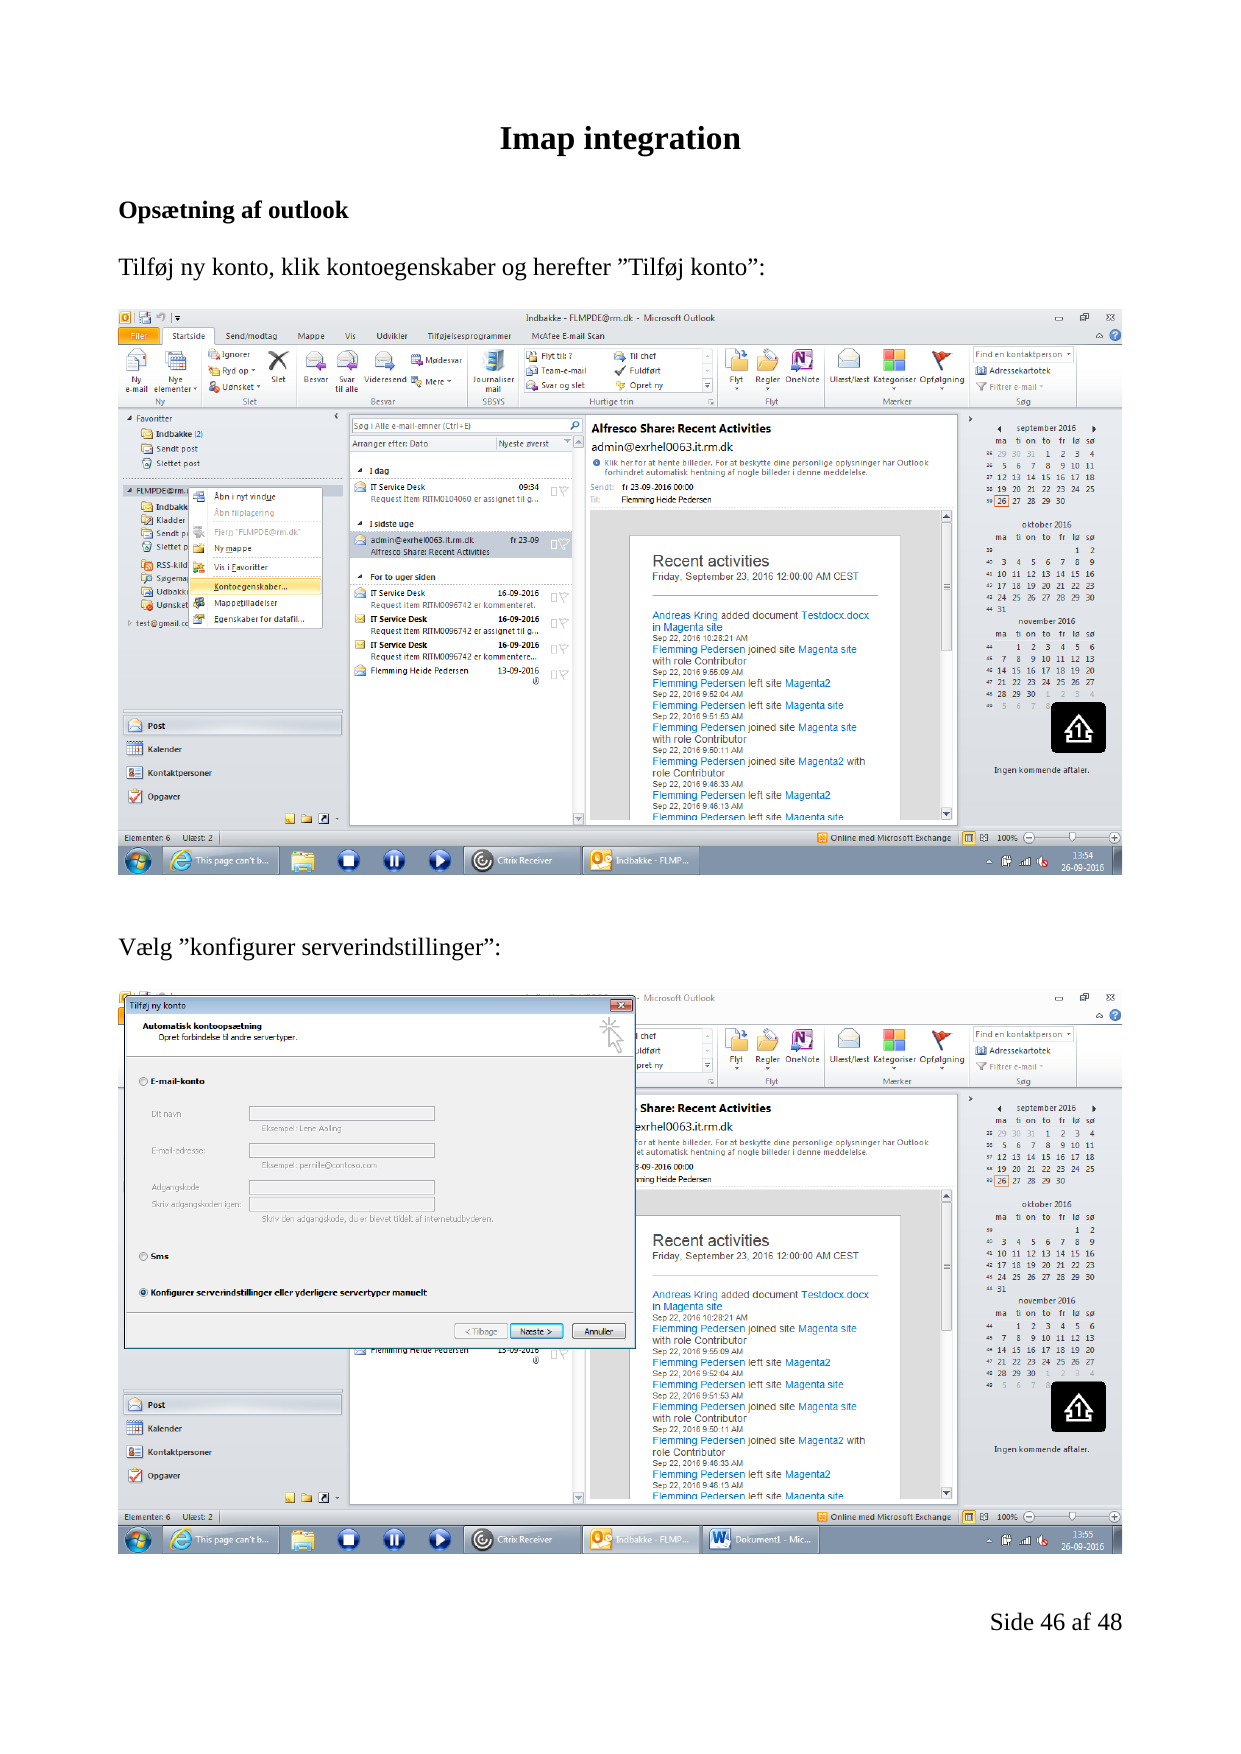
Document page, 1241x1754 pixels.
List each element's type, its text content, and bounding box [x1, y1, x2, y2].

subtitle Imap integration [118, 118, 1122, 156]
subtitle Opsætning af outlook [118, 195, 1122, 223]
text Tilføj ny konto, klik kontoegenskaber og herefter ”Tilføj konto”: [118, 252, 1122, 281]
picture [118, 989, 1123, 1554]
picture [118, 309, 1123, 875]
text Vælg ”konfigurer serverindstillinger”: [118, 932, 1122, 961]
